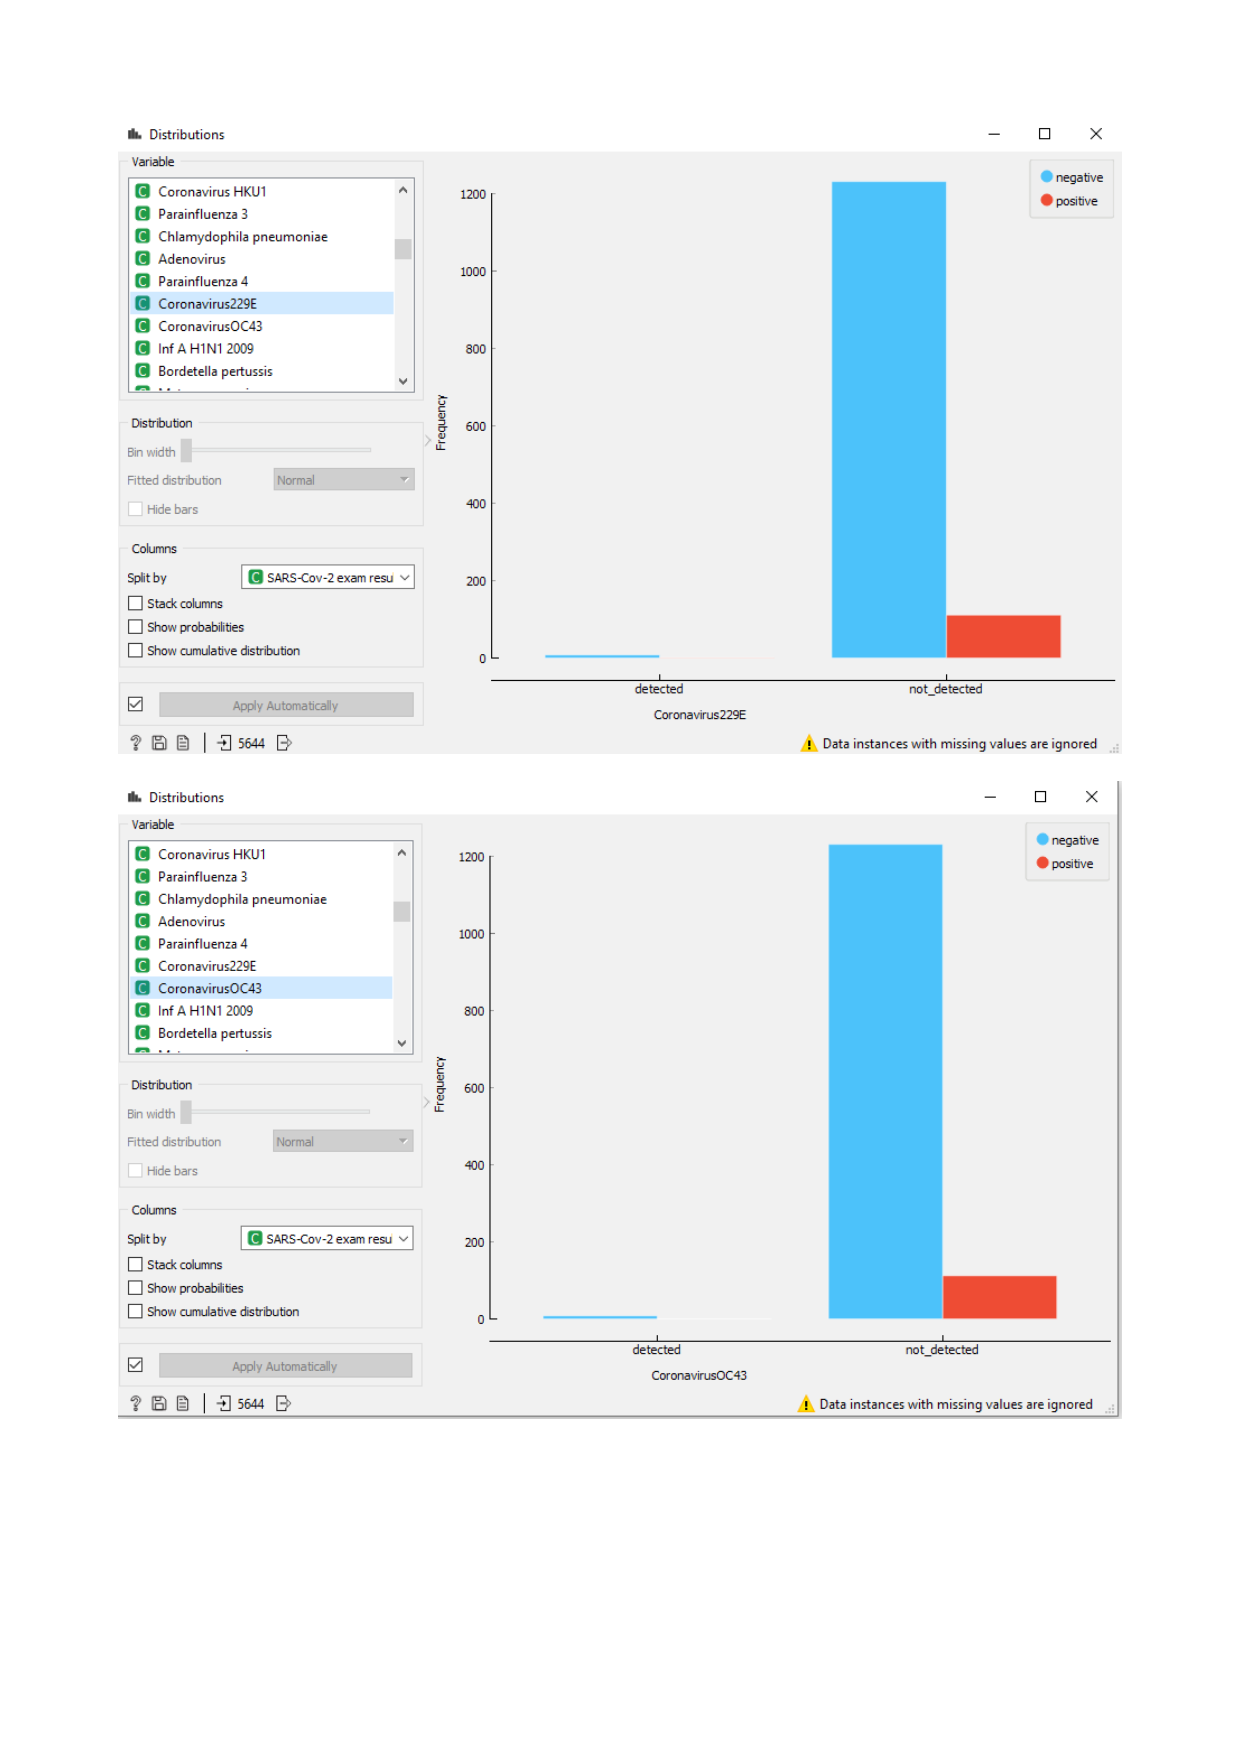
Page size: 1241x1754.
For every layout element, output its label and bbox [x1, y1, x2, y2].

picture [118, 781, 1122, 1419]
picture [118, 118, 1122, 754]
